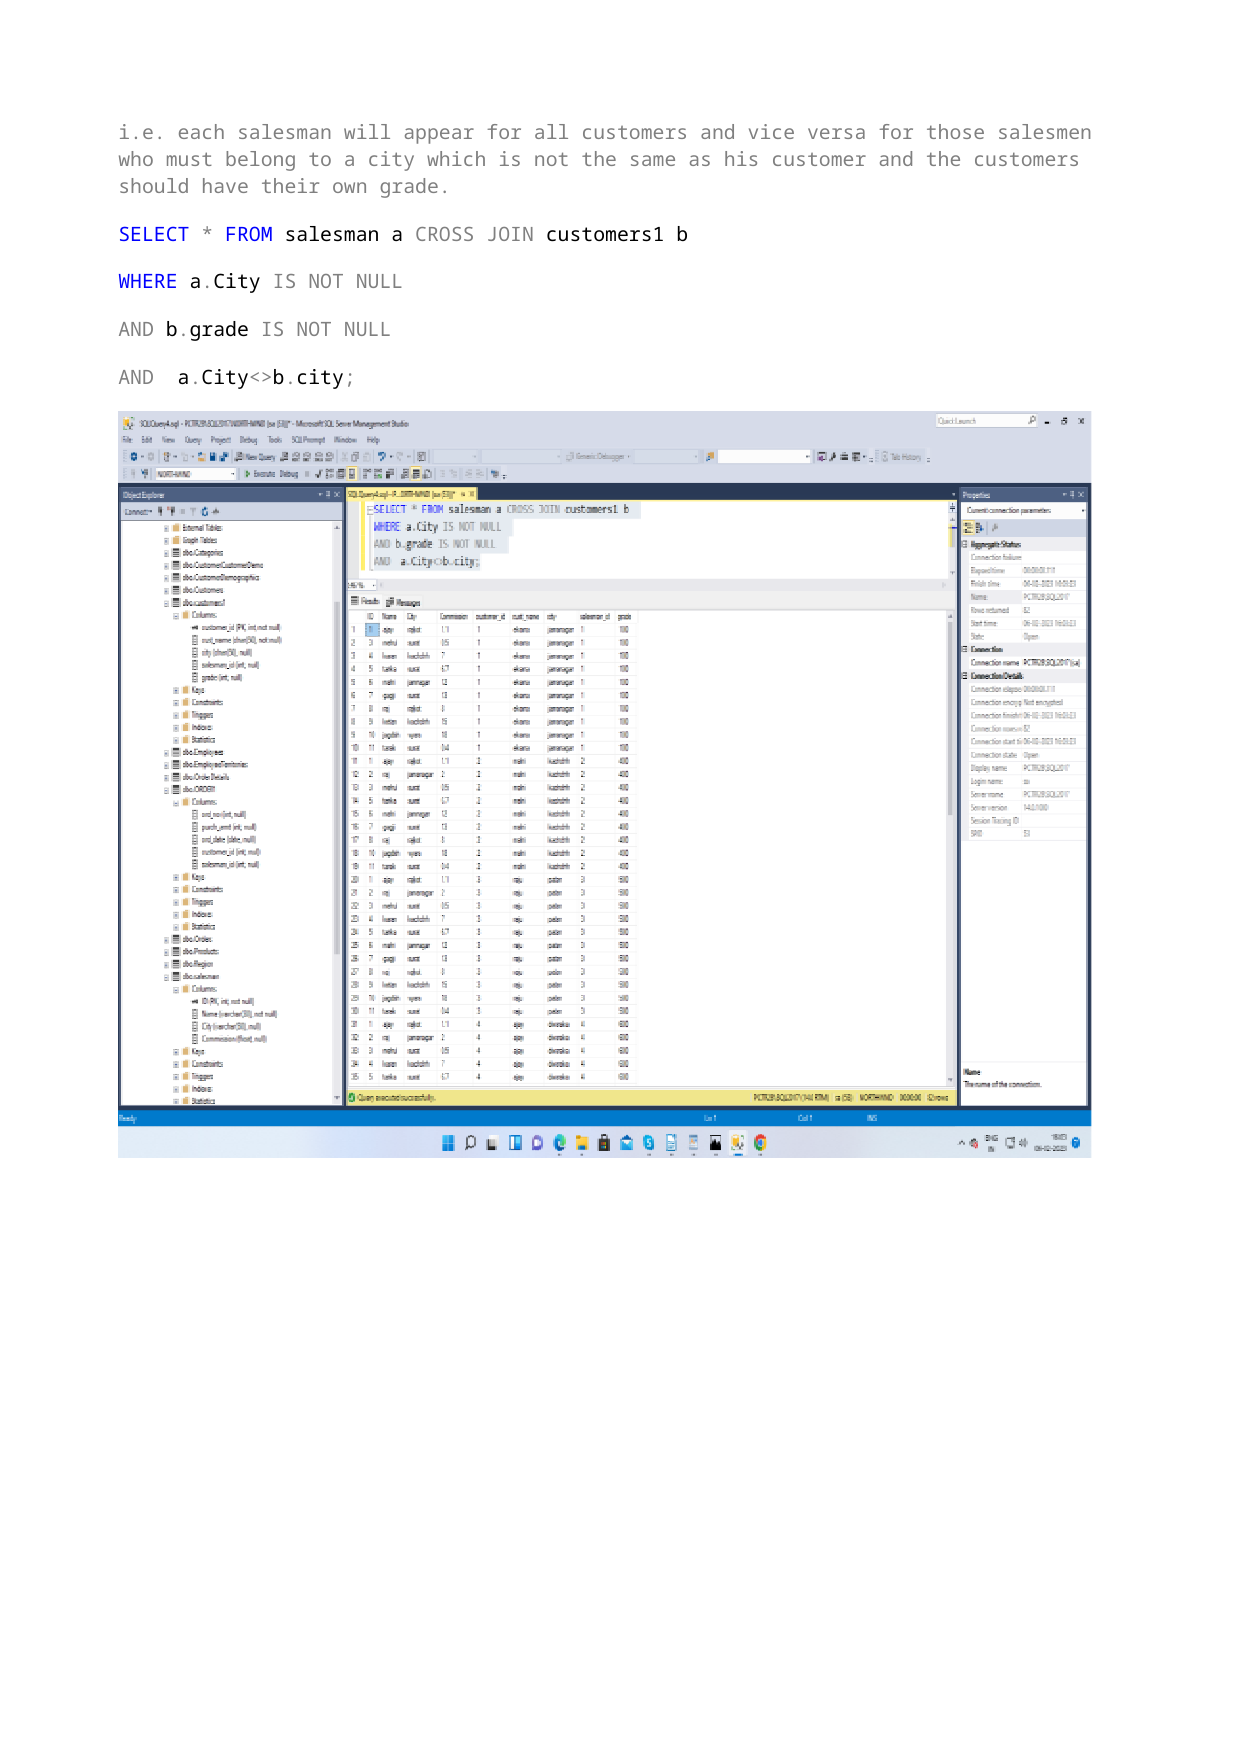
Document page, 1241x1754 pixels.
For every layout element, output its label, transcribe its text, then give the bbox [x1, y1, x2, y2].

text AND a.City<>b.city; [118, 363, 1122, 390]
text i.e. each salesman will appear for all customers and vice versa for those salesmen who must belong to a city which is not the same as his customer and the customers should have their own grade. [118, 118, 1122, 199]
text SELECT * FROM salesman a CROSS JOIN customers1 b [118, 220, 1122, 247]
text AND b.grade IS NOT NULL [118, 316, 1122, 342]
text WHERE a.City IS NOT NULL [118, 268, 1122, 295]
